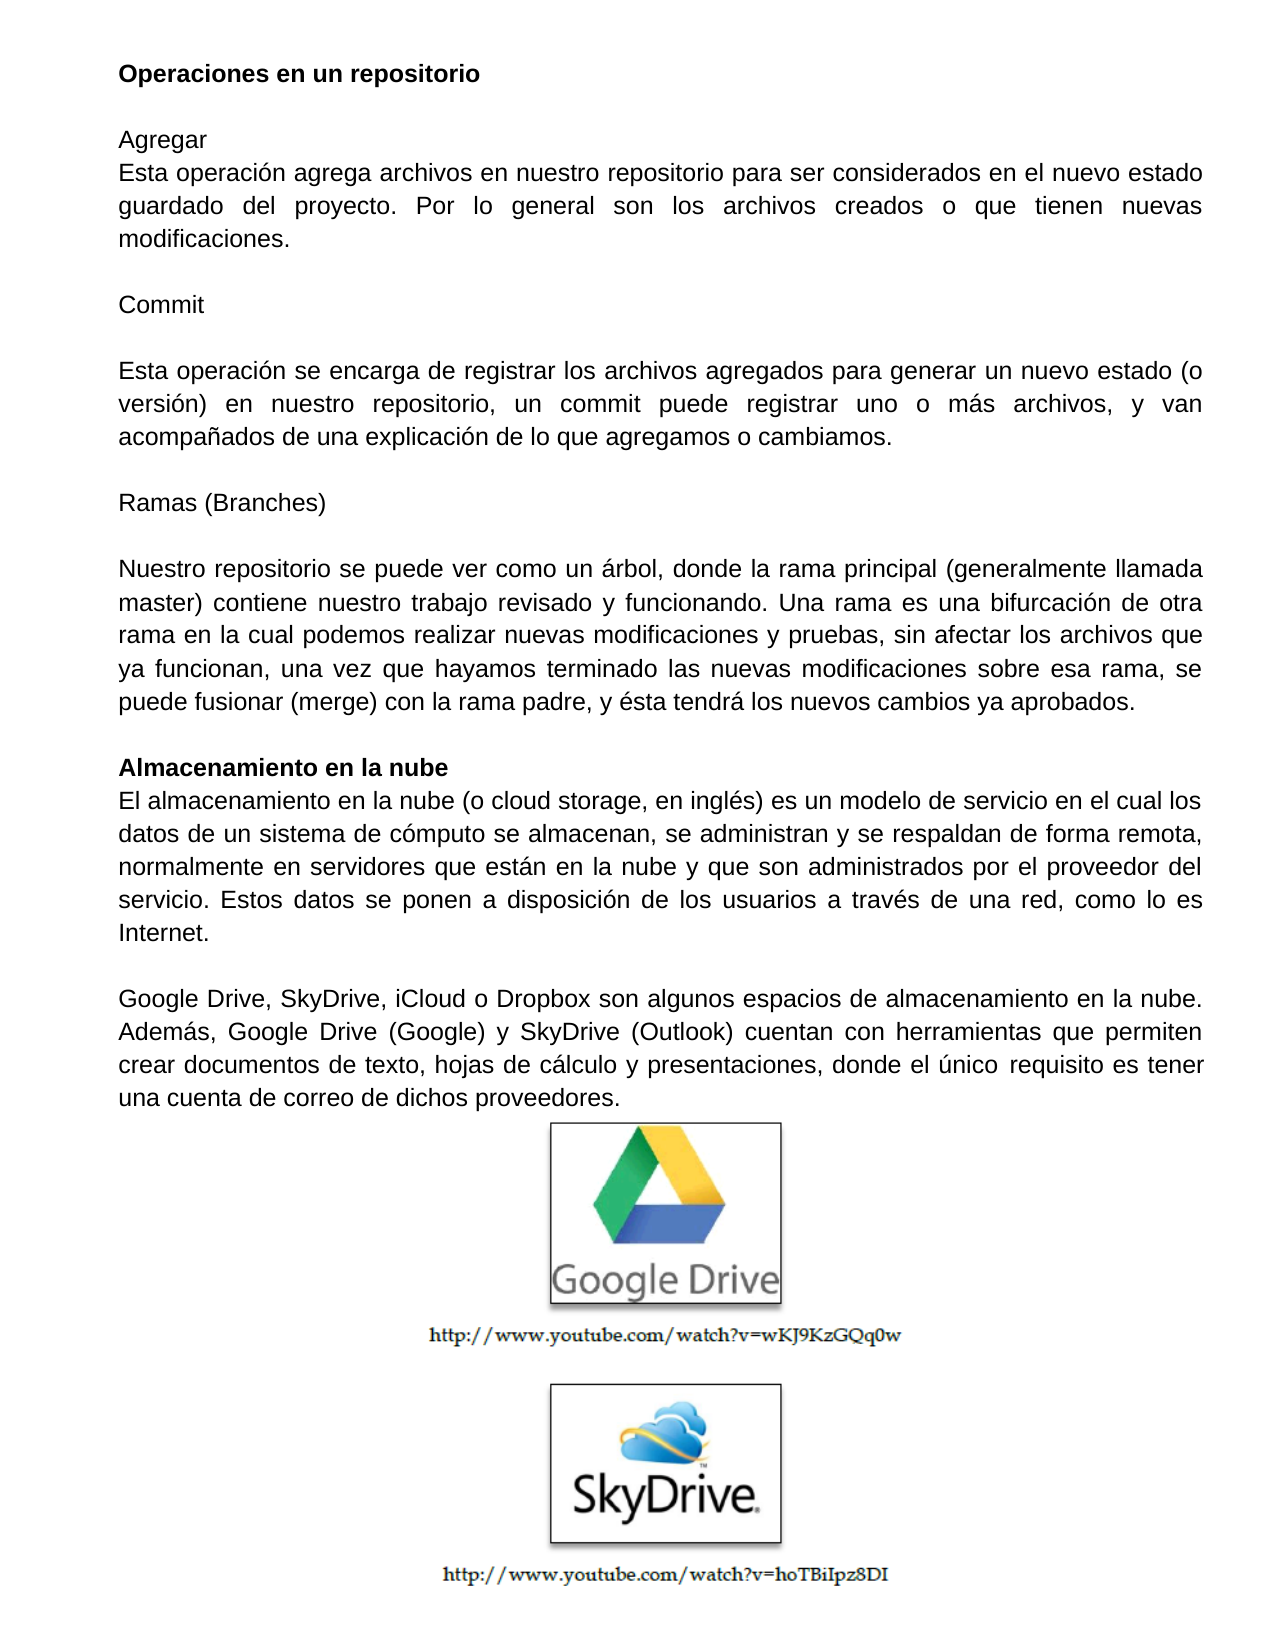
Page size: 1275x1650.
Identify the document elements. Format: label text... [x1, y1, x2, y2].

text Esta operación se encarga de registrar los archivos agregados para generar un nuevo estado (o versión) en nuestro repositorio, un commit puede registrar uno o más archivos, y van acompañados de una explicación de lo que agregamos o cambiamos. [118, 356, 1205, 451]
text El almacenamiento en la nube (o cloud storage, en inglés) es un modelo de servicio en el cual los datos de un sistema de cómputo se almacenan, se administran y se respaldan de forma remota, normalmente en servidores que están en la nube y que son administrados por el proveedor del servicio. Estos datos se ponen a disposición de los usuarios a través de una red, como lo es Internet. [118, 786, 1205, 946]
text Ramas (Branches) [118, 488, 1205, 517]
text Agregar [118, 125, 1205, 154]
text Almacenamiento en la nube [118, 753, 1205, 781]
text Esta operación agrega archivos en nuestro repositorio para ser considerados en el nuevo estado guardado del proyecto. Por lo general son los archivos creados o que tienen nuevas modificaciones. [118, 158, 1205, 253]
text Operaciones en un repositorio [118, 59, 1205, 88]
text Nuestro repositorio se puede ver como un árbol, donde la rama principal (generalmente llamada master) contiene nuestro trabajo revisado y funcionando. Una rama es una bifurcación de otra rama en la cual podemos realizar nuevas modificaciones y pruebas, sin afectar los archivos que ya funcionan, una vez que hayamos terminado las nuevas modificaciones sobre esa rama, se puede fusionar (merge) con la rama padre, y ésta tendrá los nuevos cambios ya aprobados. [118, 554, 1205, 715]
text Google Drive, SkyDrive, iCloud o Dropbox son algunos espacios de almacenamiento en la nube. Además, Google Drive (Google) y SkyDrive (Outlook) cuentan con herramientas que permiten crear documentos de texto, hojas de cálculo y presentaciones, donde el único requisito es tener una cuenta de correo de dichos proveedores. [118, 984, 1205, 1112]
text Commit [118, 290, 1205, 319]
